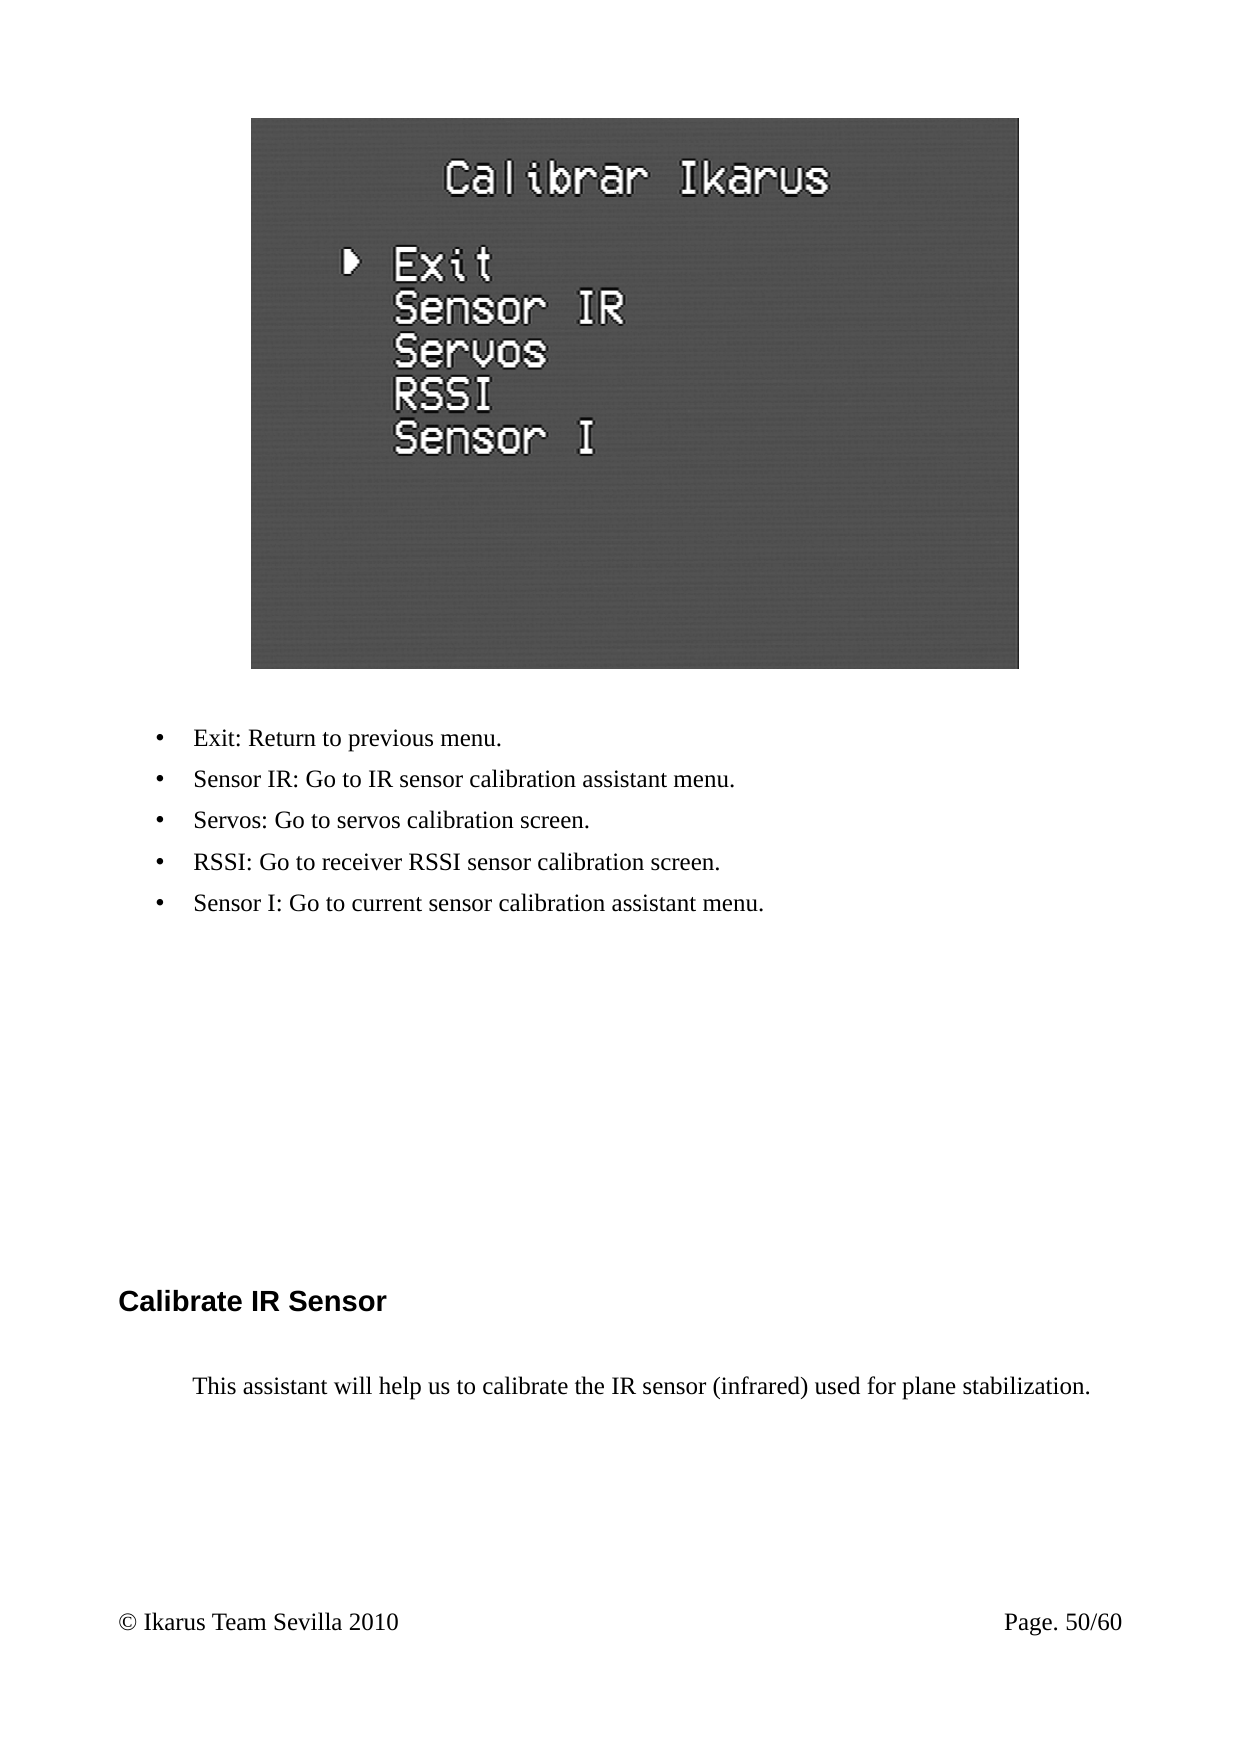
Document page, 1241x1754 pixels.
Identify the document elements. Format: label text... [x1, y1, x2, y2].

list Exit: Return to previous menu. [156, 723, 1152, 752]
list RSSI: Go to receiver RSSI sensor calibration screen. [156, 847, 1152, 875]
picture [251, 118, 1019, 669]
list Sensor IR: Go to IR sensor calibration assistant menu. [156, 764, 1152, 793]
list Servos: Go to servos calibration screen. [156, 805, 1152, 834]
subtitle Calibrate IR Sensor [118, 1284, 1152, 1318]
list Sensor I: Go to current sensor calibration assistant menu. [156, 888, 1152, 917]
text This assistant will help us to calibrate the IR sensor (infrared) used for plane stabilization. [118, 1371, 1152, 1400]
